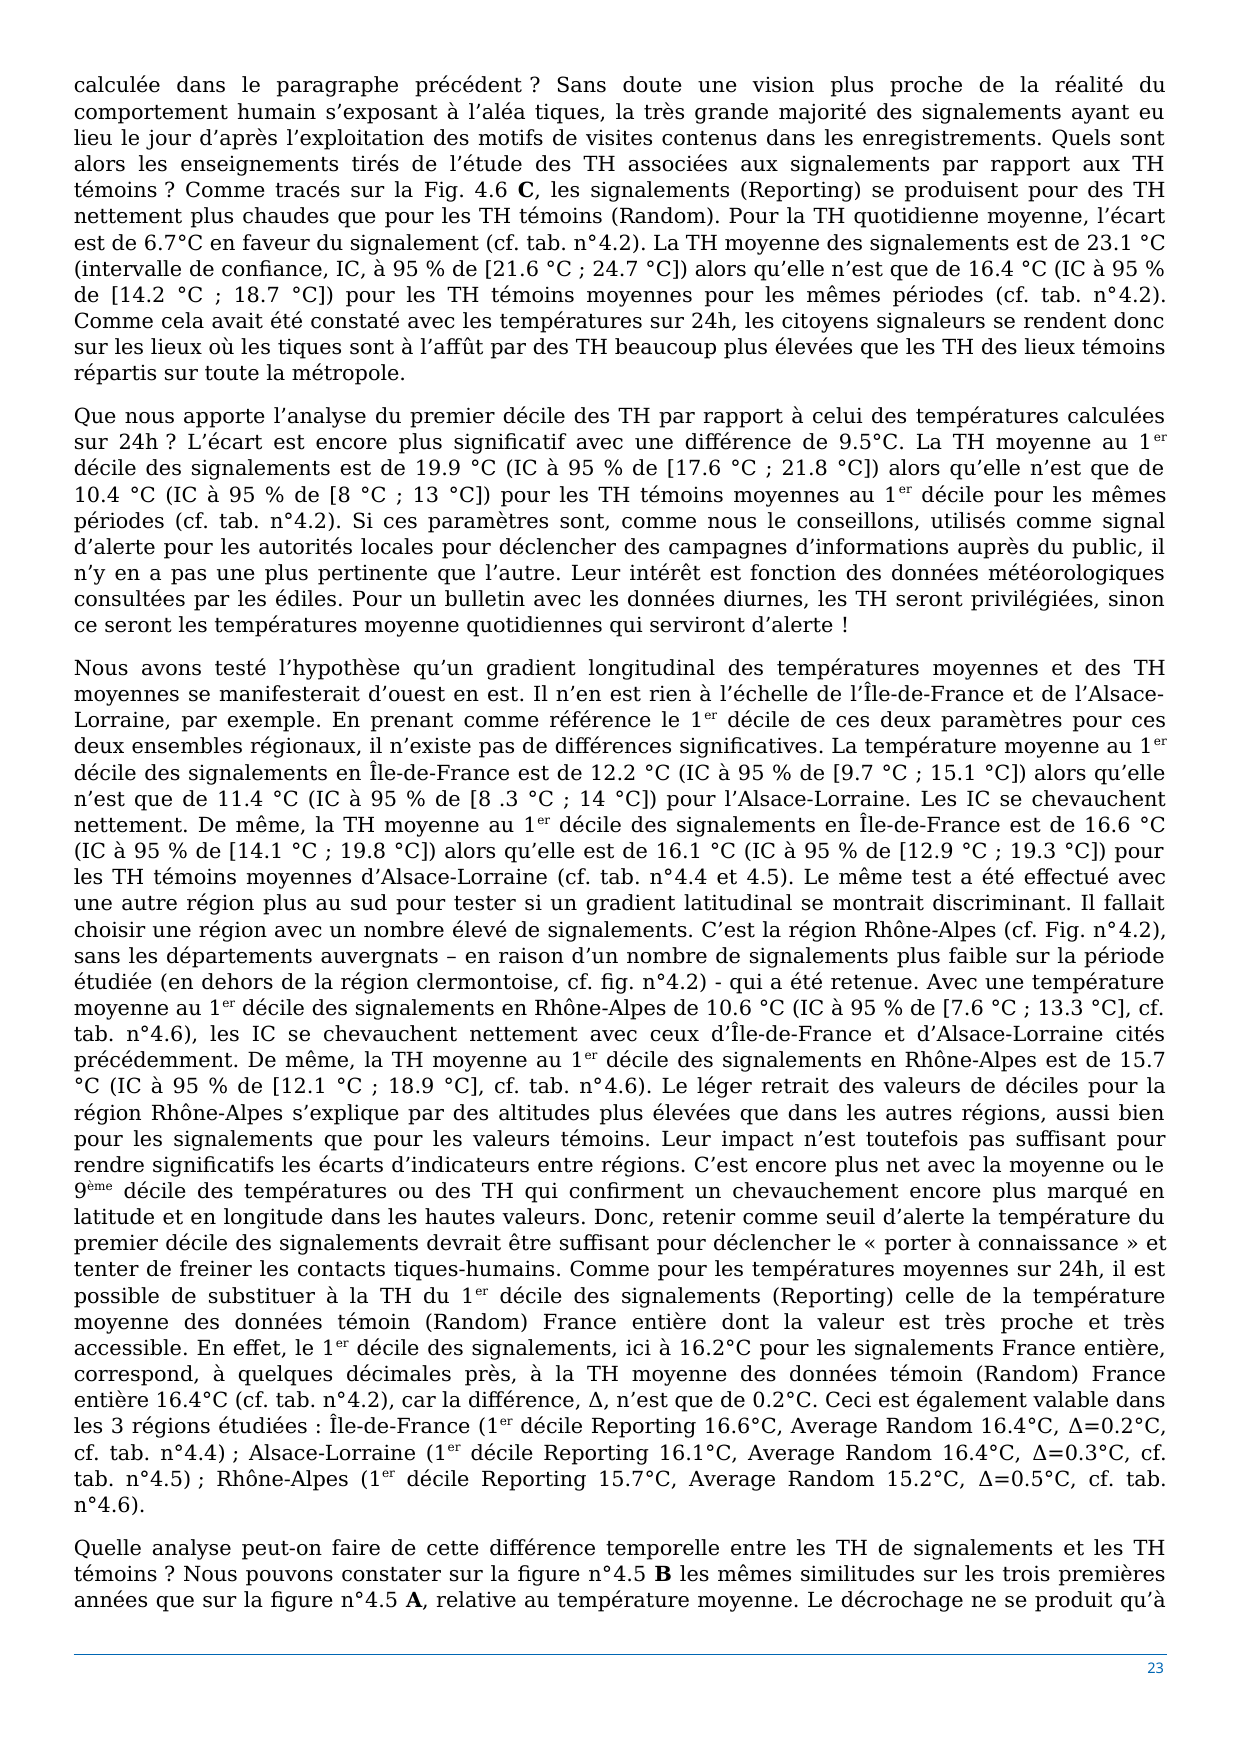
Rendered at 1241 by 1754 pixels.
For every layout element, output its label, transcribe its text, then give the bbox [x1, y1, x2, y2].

text Nous avons testé l’hypothèse qu’un gradient longitudinal des températures moyennes et des TH moyennes se manifesterait d’ouest en est. Il n’en est rien à l’échelle de l’Île-de-France et de l’Alsace-Lorraine, par exemple. En prenant comme référence le 1er décile de ces deux paramètres pour ces deux ensembles régionaux, il n’existe pas de différences significatives. La température moyenne au 1er décile des signalements en Île-de-France est de 12.2 °C (IC à 95 % de [9.7 °C ; 15.1 °C]) alors qu’elle n’est que de 11.4 °C (IC à 95 % de [8 .3 °C ; 14 °C]) pour l’Alsace-Lorraine. Les IC se chevauchent nettement. De même, la TH moyenne au 1er décile des signalements en Île-de-France est de 16.6 °C (IC à 95 % de [14.1 °C ; 19.8 °C]) alors qu’elle est de 16.1 °C (IC à 95 % de [12.9 °C ; 19.3 °C]) pour les TH témoins moyennes d’Alsace-Lorraine (cf. tab. n°4.4 et 4.5). Le même test a été effectué avec une autre région plus au sud pour tester si un gradient latitudinal se montrait discriminant. Il fallait choisir une région avec un nombre élevé de signalements. C’est la région Rhône-Alpes (cf. Fig. n°4.2), sans les départements auvergnats – en raison d’un nombre de signalements plus faible sur la période étudiée (en dehors de la région clermontoise, cf. fig. n°4.2) - qui a été retenue. Avec une température moyenne au 1er décile des signalements en Rhône-Alpes de 10.6 °C (IC à 95 % de [7.6 °C ; 13.3 °C], cf. tab. n°4.6), les IC se chevauchent nettement avec ceux d’Île-de-France et d’Alsace-Lorraine cités précédemment. De même, la TH moyenne au 1er décile des signalements en Rhône-Alpes est de 15.7 °C (IC à 95 % de [12.1 °C ; 18.9 °C], cf. tab. n°4.6). Le léger retrait des valeurs de déciles pour la région Rhône-Alpes s’explique par des altitudes plus élevées que dans les autres régions, aussi bien pour les signalements que pour les valeurs témoins. Leur impact n’est toutefois pas suffisant pour rendre significatifs les écarts d’indicateurs entre régions. C’est encore plus net avec la moyenne ou le 9ème décile des températures ou des TH qui confirment un chevauchement encore plus marqué en latitude et en longitude dans les hautes valeurs. Donc, retenir comme seuil d’alerte la température du premier décile des signalements devrait être suffisant pour déclencher le « porter à connaissance » et tenter de freiner les contacts tiques-humains. Comme pour les températures moyennes sur 24h, il est possible de substituer à la TH du 1er décile des signalements (Reporting) celle de la température moyenne des données témoin (Random) France entière dont la valeur est très proche et très accessible. En effet, le 1er décile des signalements, ici à 16.2°C pour les signalements France entière, correspond, à quelques décimales près, à la TH moyenne des données témoin (Random) France entière 16.4°C (cf. tab. n°4.2), car la différence, Δ, n’est que de 0.2°C. Ceci est également valable dans les 3 régions étudiées : Île-de-France (1er décile Reporting 16.6°C, Average Random 16.4°C, Δ=0.2°C, cf. tab. n°4.4) ; Alsace-Lorraine (1er décile Reporting 16.1°C, Average Random 16.4°C, Δ=0.3°C, cf. tab. n°4.5) ; Rhône-Alpes (1er décile Reporting 15.7°C, Average Random 15.2°C, Δ=0.5°C, cf. tab. n°4.6). [73, 656, 1167, 1517]
text calculée dans le paragraphe précédent ? Sans doute une vision plus proche de la réalité du comportement humain s’exposant à l’aléa tiques, la très grande majorité des signalements ayant eu lieu le jour d’après l’exploitation des motifs de visites contenus dans les enregistrements. Quels sont alors les enseignements tirés de l’étude des TH associées aux signalements par rapport aux TH témoins ? Comme tracés sur la Fig. 4.6 C, les signalements (Reporting) se produisent pour des TH nettement plus chaudes que pour les TH témoins (Random). Pour la TH quotidienne moyenne, l’écart est de 6.7°C en faveur du signalement (cf. tab. n°4.2). La TH moyenne des signalements est de 23.1 °C (intervalle de confiance, IC, à 95 % de [21.6 °C ; 24.7 °C]) alors qu’elle n’est que de 16.4 °C (IC à 95 % de [14.2 °C ; 18.7 °C]) pour les TH témoins moyennes pour les mêmes périodes (cf. tab. n°4.2). Comme cela avait été constaté avec les températures sur 24h, les citoyens signaleurs se rendent donc sur les lieux où les tiques sont à l’affût par des TH beaucoup plus élevées que les TH des lieux témoins répartis sur toute la métropole. [73, 73, 1167, 386]
text Quelle analyse peut-on faire de cette différence temporelle entre les TH de signalements et les TH témoins ? Nous pouvons constater sur la figure n°4.5 B les mêmes similitudes sur les trois premières années que sur la figure n°4.5 A, relative au température moyenne. Le décrochage ne se produit qu’à [73, 1536, 1167, 1613]
text Que nous apporte l’analyse du premier décile des TH par rapport à celui des températures calculées sur 24h ? L’écart est encore plus significatif avec une différence de 9.5°C. La TH moyenne au 1er décile des signalements est de 19.9 °C (IC à 95 % de [17.6 °C ; 21.8 °C]) alors qu’elle n’est que de 10.4 °C (IC à 95 % de [8 °C ; 13 °C]) pour les TH témoins moyennes au 1er décile pour les mêmes périodes (cf. tab. n°4.2). Si ces paramètres sont, comme nous le conseillons, utilisés comme signal d’alerte pour les autorités locales pour déclencher des campagnes d’informations auprès du public, il n’y en a pas une plus pertinente que l’autre. Leur intérêt est fonction des données météorologiques consultées par les édiles. Pour un bulletin avec les données diurnes, les TH seront privilégiées, sinon ce seront les températures moyenne quotidiennes qui serviront d’alerte ! [73, 404, 1167, 638]
